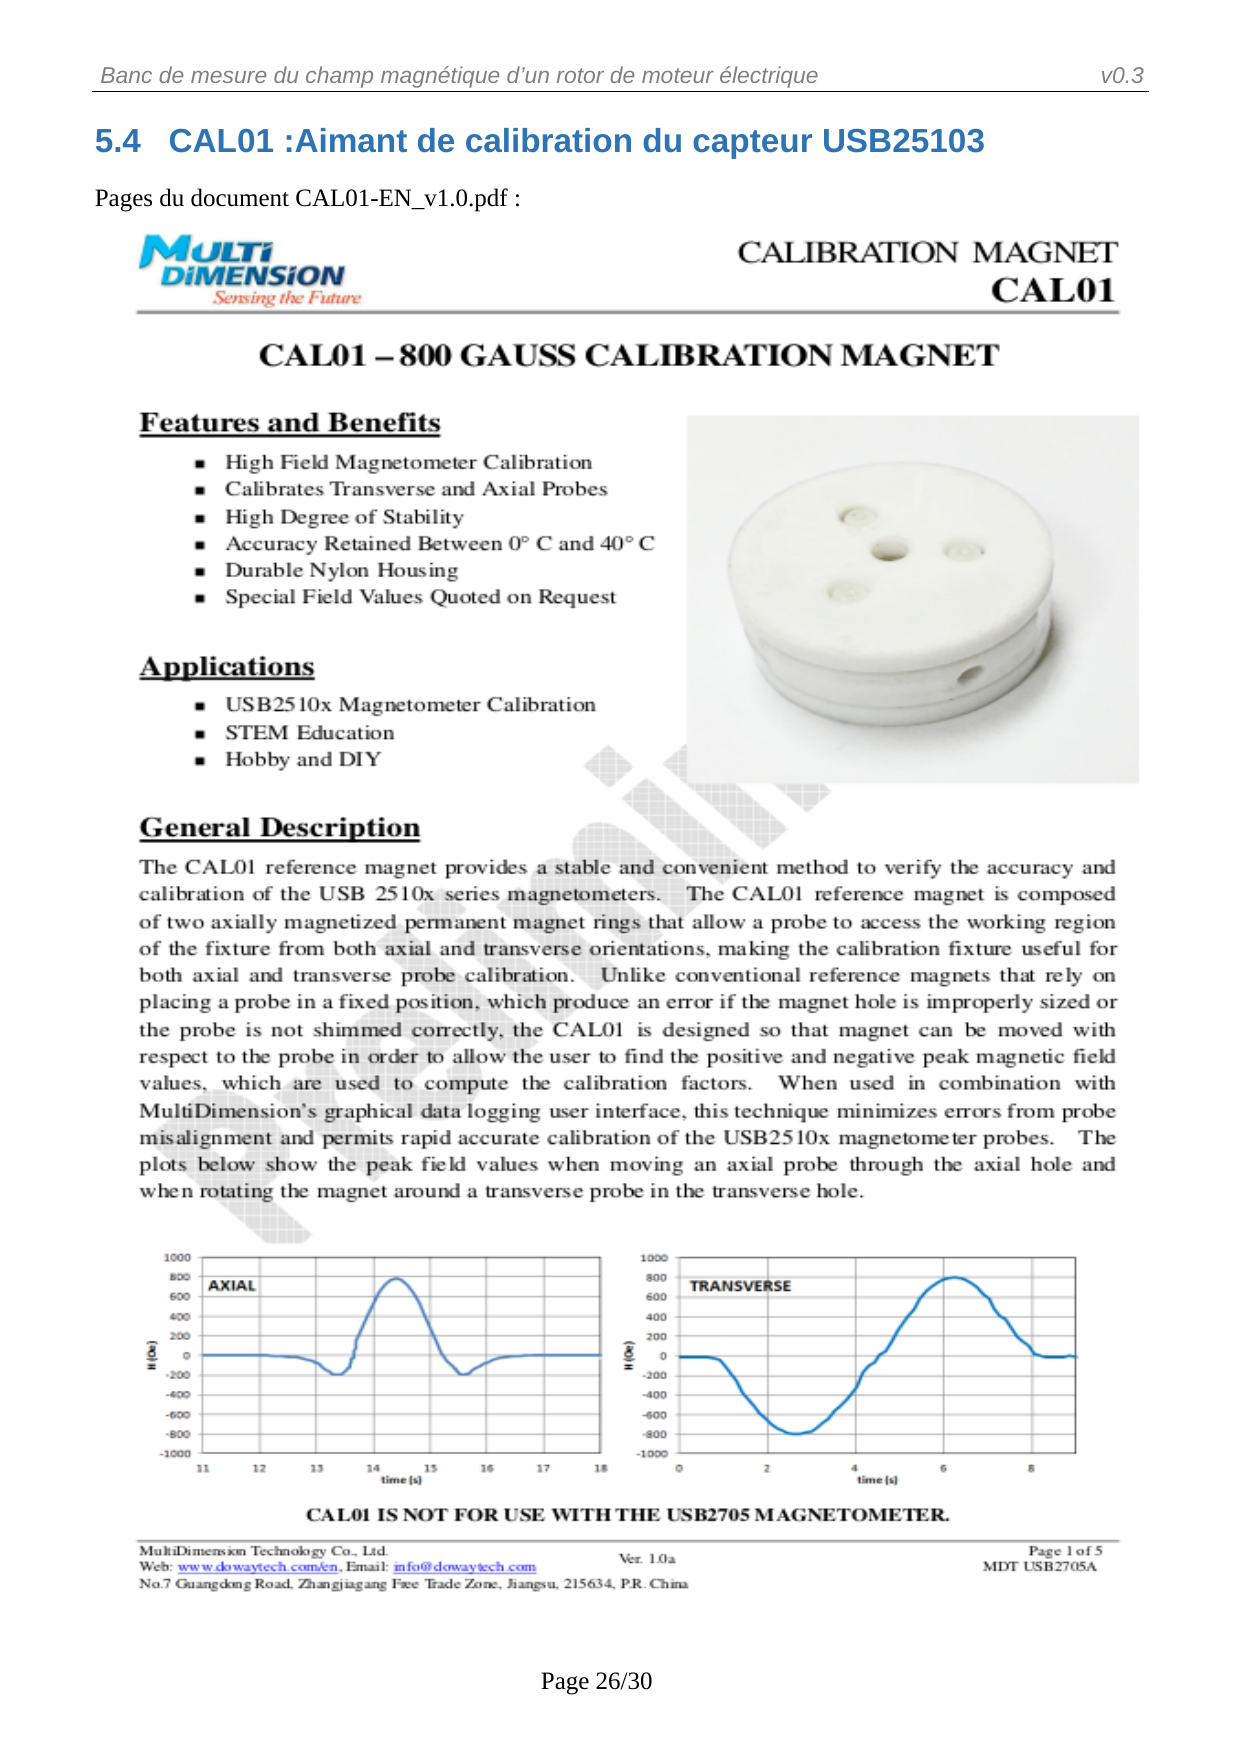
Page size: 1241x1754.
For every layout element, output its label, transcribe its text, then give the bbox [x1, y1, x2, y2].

picture [114, 230, 1139, 1601]
subtitle CAL01 :Aimant de calibration du capteur USB25103 [94, 121, 1146, 159]
text Pages du document CAL01-EN_v1.0.pdf : [94, 183, 1146, 212]
